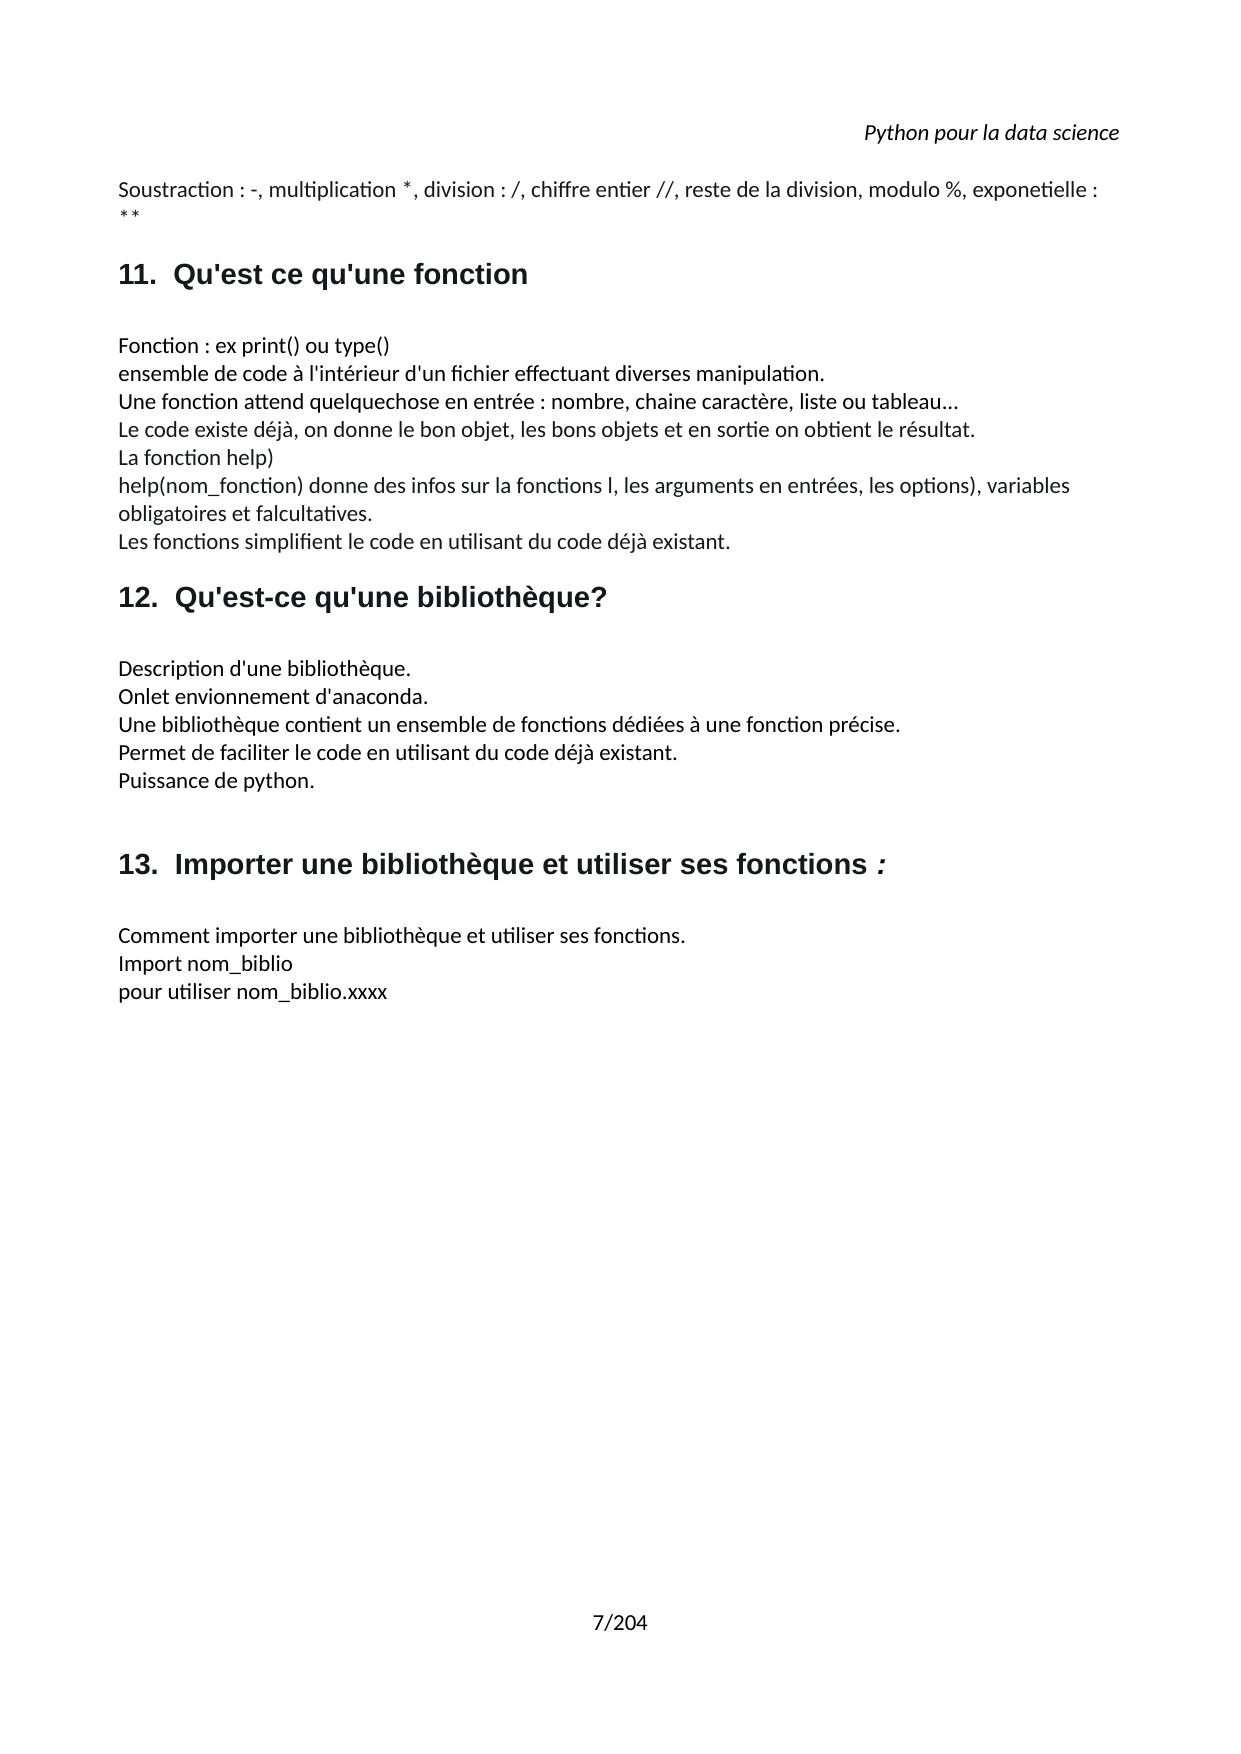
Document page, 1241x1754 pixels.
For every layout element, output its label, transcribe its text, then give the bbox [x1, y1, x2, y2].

text Une bibliothèque contient un ensemble de fonctions dédiées à une fonction précise. [118, 710, 1122, 738]
text La fonction help) [118, 443, 1122, 471]
text Les fonctions simplifient le code en utilisant du code déjà existant. [118, 527, 1122, 555]
text Une fonction attend quelquechose en entrée : nombre, chaine caractère, liste ou tableau... [118, 387, 1122, 415]
text help(nom_fonction) donne des infos sur la fonctions l, les arguments en entrées, les options), variables obligatoires et falcultatives. [118, 471, 1122, 527]
text Fonction : ex print() ou type() [118, 331, 1122, 359]
text Soustraction : -, multiplication *, division : /, chiffre entier //, reste de la division, modulo %, exponetielle : ** [118, 176, 1122, 232]
text pour utiliser nom_biblio.xxxx [118, 977, 1122, 1005]
text Permet de faciliter le code en utilisant du code déjà existant. [118, 738, 1122, 766]
subtitle 13. Importer une bibliothèque et utiliser ses fonctions : [118, 847, 1122, 881]
text Puissance de python. [118, 766, 1122, 794]
text Comment importer une bibliothèque et utiliser ses fonctions. [118, 921, 1122, 949]
text ensemble de code à l'intérieur d'un fichier effectuant diverses manipulation. [118, 359, 1122, 387]
text Le code existe déjà, on donne le bon objet, les bons objets et en sortie on obtient le résultat. [118, 415, 1122, 443]
text Description d'une bibliothèque. Onlet envionnement d'anaconda. [118, 654, 1122, 710]
subtitle 12. Qu'est-ce qu'une bibliothèque? [118, 580, 1122, 613]
text Import nom_biblio [118, 949, 1122, 977]
subtitle 11. Qu'est ce qu'une fonction [118, 257, 1122, 290]
